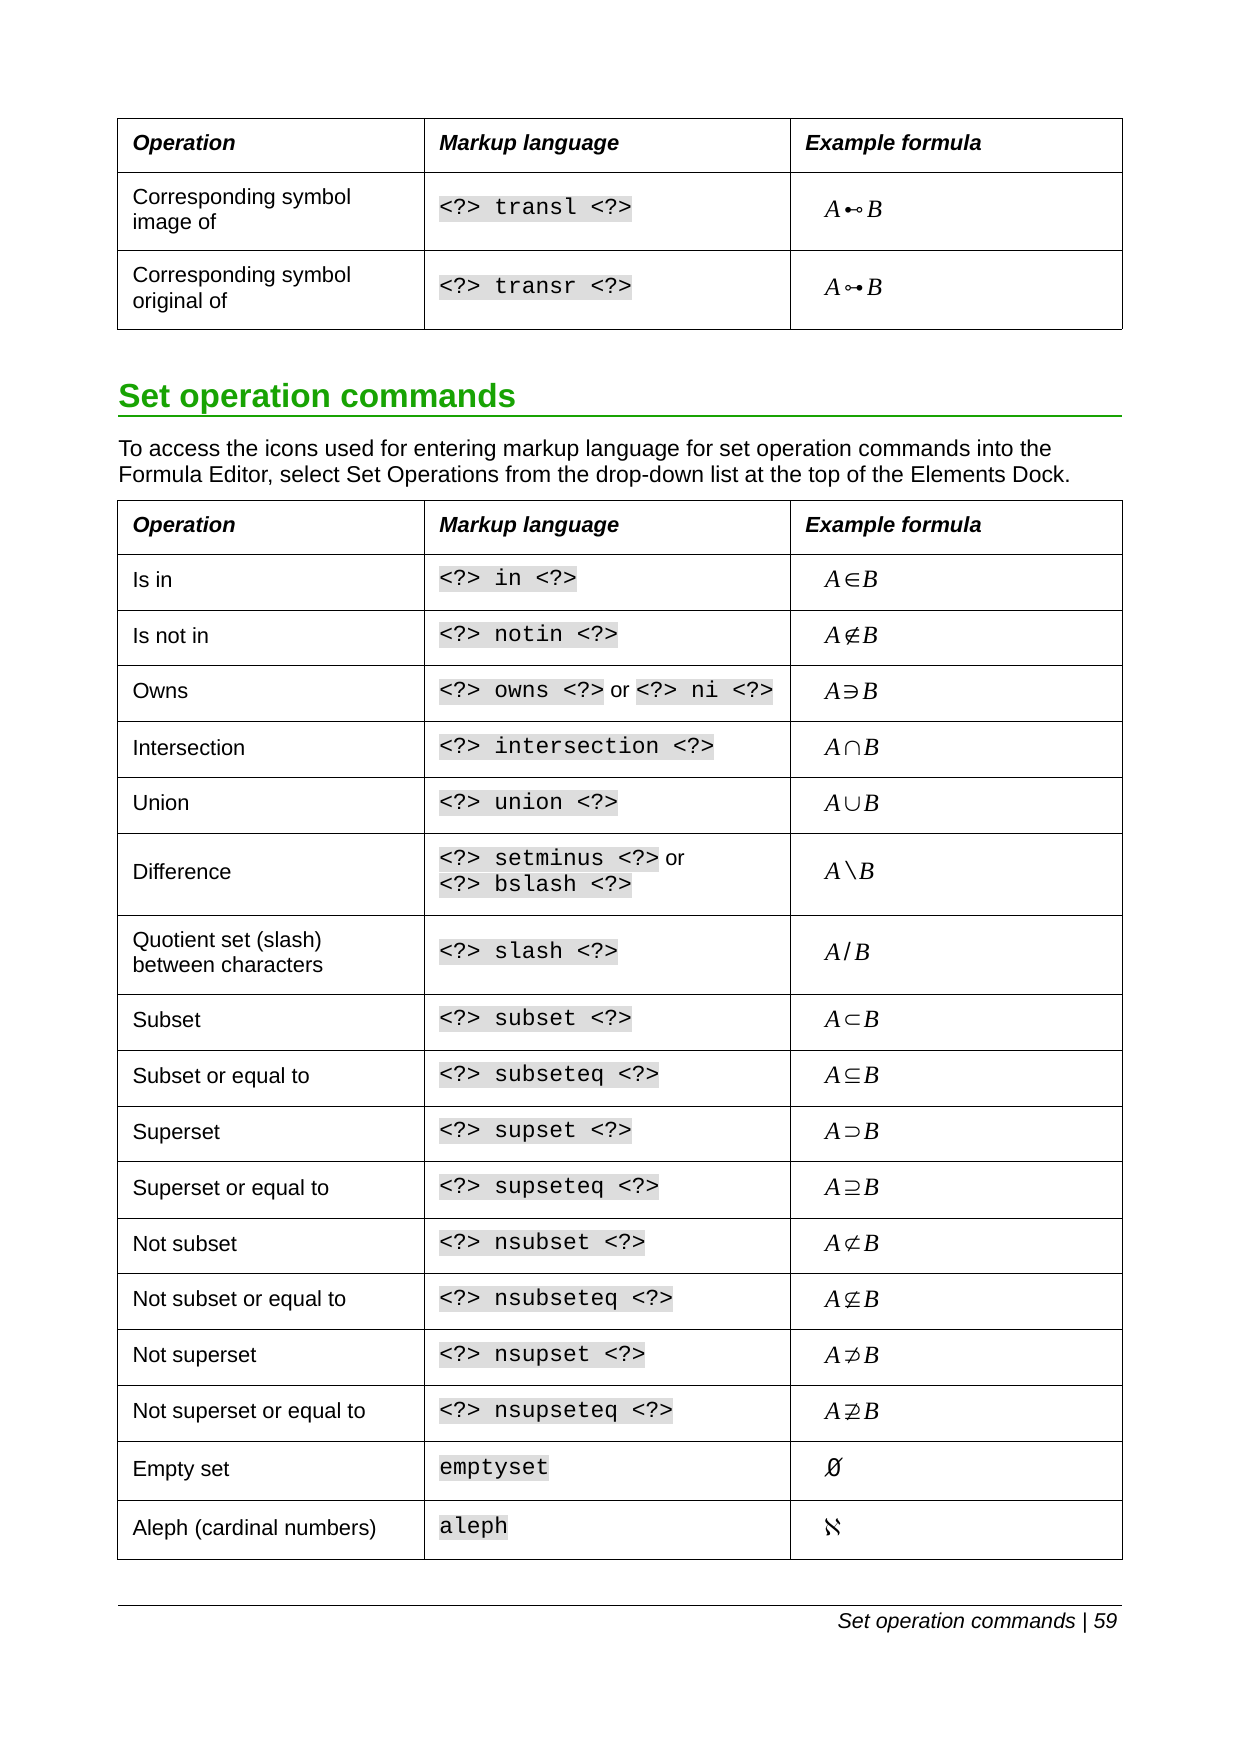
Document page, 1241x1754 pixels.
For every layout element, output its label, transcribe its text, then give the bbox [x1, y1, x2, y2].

table_header Example formula [791, 501, 1122, 553]
table_cell <?> owns <?> or <?> ni <?> [425, 666, 790, 721]
table_cell <?> supseteq <?> [425, 1162, 790, 1217]
table_cell [791, 834, 1122, 915]
table_cell <?> in <?> [425, 555, 790, 609]
table_cell <?> notin <?> [425, 611, 790, 665]
table_cell Quotient set (slash) between characters [118, 916, 424, 994]
table_cell emptyset [425, 1442, 790, 1500]
table_cell <?> subseteq <?> [425, 1051, 790, 1106]
table_cell Corresponding symbol image of [118, 173, 424, 250]
table_cell [791, 251, 1122, 329]
table_cell Superset [118, 1107, 424, 1161]
table_cell Owns [118, 666, 424, 721]
table_cell [791, 916, 1122, 994]
table_cell [791, 1219, 1122, 1273]
table_header Operation [118, 501, 424, 553]
table_cell <?> supset <?> [425, 1107, 790, 1161]
subtitle Set operation commands [118, 377, 1122, 415]
table_cell <?> intersection <?> [425, 722, 790, 777]
table_cell Subset [118, 995, 424, 1049]
table_cell <?> slash <?> [425, 916, 790, 994]
table_cell [791, 1501, 1122, 1559]
table_cell Difference [118, 834, 424, 915]
table_cell Not subset [118, 1219, 424, 1273]
table_cell Corresponding symbol original of [118, 251, 424, 329]
table_cell Superset or equal to [118, 1162, 424, 1217]
table_cell Subset or equal to [118, 1051, 424, 1106]
table_cell [791, 778, 1122, 833]
table_cell [791, 1330, 1122, 1385]
table_cell [791, 722, 1122, 777]
table_cell aleph [425, 1501, 790, 1559]
table_cell [791, 1386, 1122, 1441]
table_cell Aleph (cardinal numbers) [118, 1501, 424, 1559]
table_cell <?> nsubseteq <?> [425, 1274, 790, 1329]
table_cell Not superset [118, 1330, 424, 1385]
table_cell <?> setminus <?> or <?> bslash <?> [425, 834, 790, 915]
table_cell [791, 555, 1122, 609]
table_cell [791, 1051, 1122, 1106]
table_cell Empty set [118, 1442, 424, 1500]
table_cell <?> subset <?> [425, 995, 790, 1049]
table_cell Intersection [118, 722, 424, 777]
table_cell <?> union <?> [425, 778, 790, 833]
table_cell Union [118, 778, 424, 833]
table_cell [791, 173, 1122, 250]
table_cell [791, 1442, 1122, 1500]
text To access the icons used for entering markup language for set operation commands into the Formula Editor, select Set Operations from the drop-down list at the top of the Elements Dock. [118, 435, 1122, 487]
table_cell [791, 666, 1122, 721]
table_cell [791, 1107, 1122, 1161]
table_cell [791, 1162, 1122, 1217]
table_cell [791, 995, 1122, 1049]
table_cell <?> transr <?> [425, 251, 790, 329]
table_header Operation [118, 119, 424, 172]
table_cell <?> nsupseteq <?> [425, 1386, 790, 1441]
table_cell Is not in [118, 611, 424, 665]
table_cell <?> nsubset <?> [425, 1219, 790, 1273]
table_cell Is in [118, 555, 424, 609]
table_header Markup language [425, 119, 790, 172]
table_cell [791, 611, 1122, 665]
table_cell Not subset or equal to [118, 1274, 424, 1329]
table_cell Not superset or equal to [118, 1386, 424, 1441]
table_header Example formula [791, 119, 1122, 172]
table_cell <?> nsupset <?> [425, 1330, 790, 1385]
table_header Markup language [425, 501, 790, 553]
table_cell [791, 1274, 1122, 1329]
table_cell <?> transl <?> [425, 173, 790, 250]
